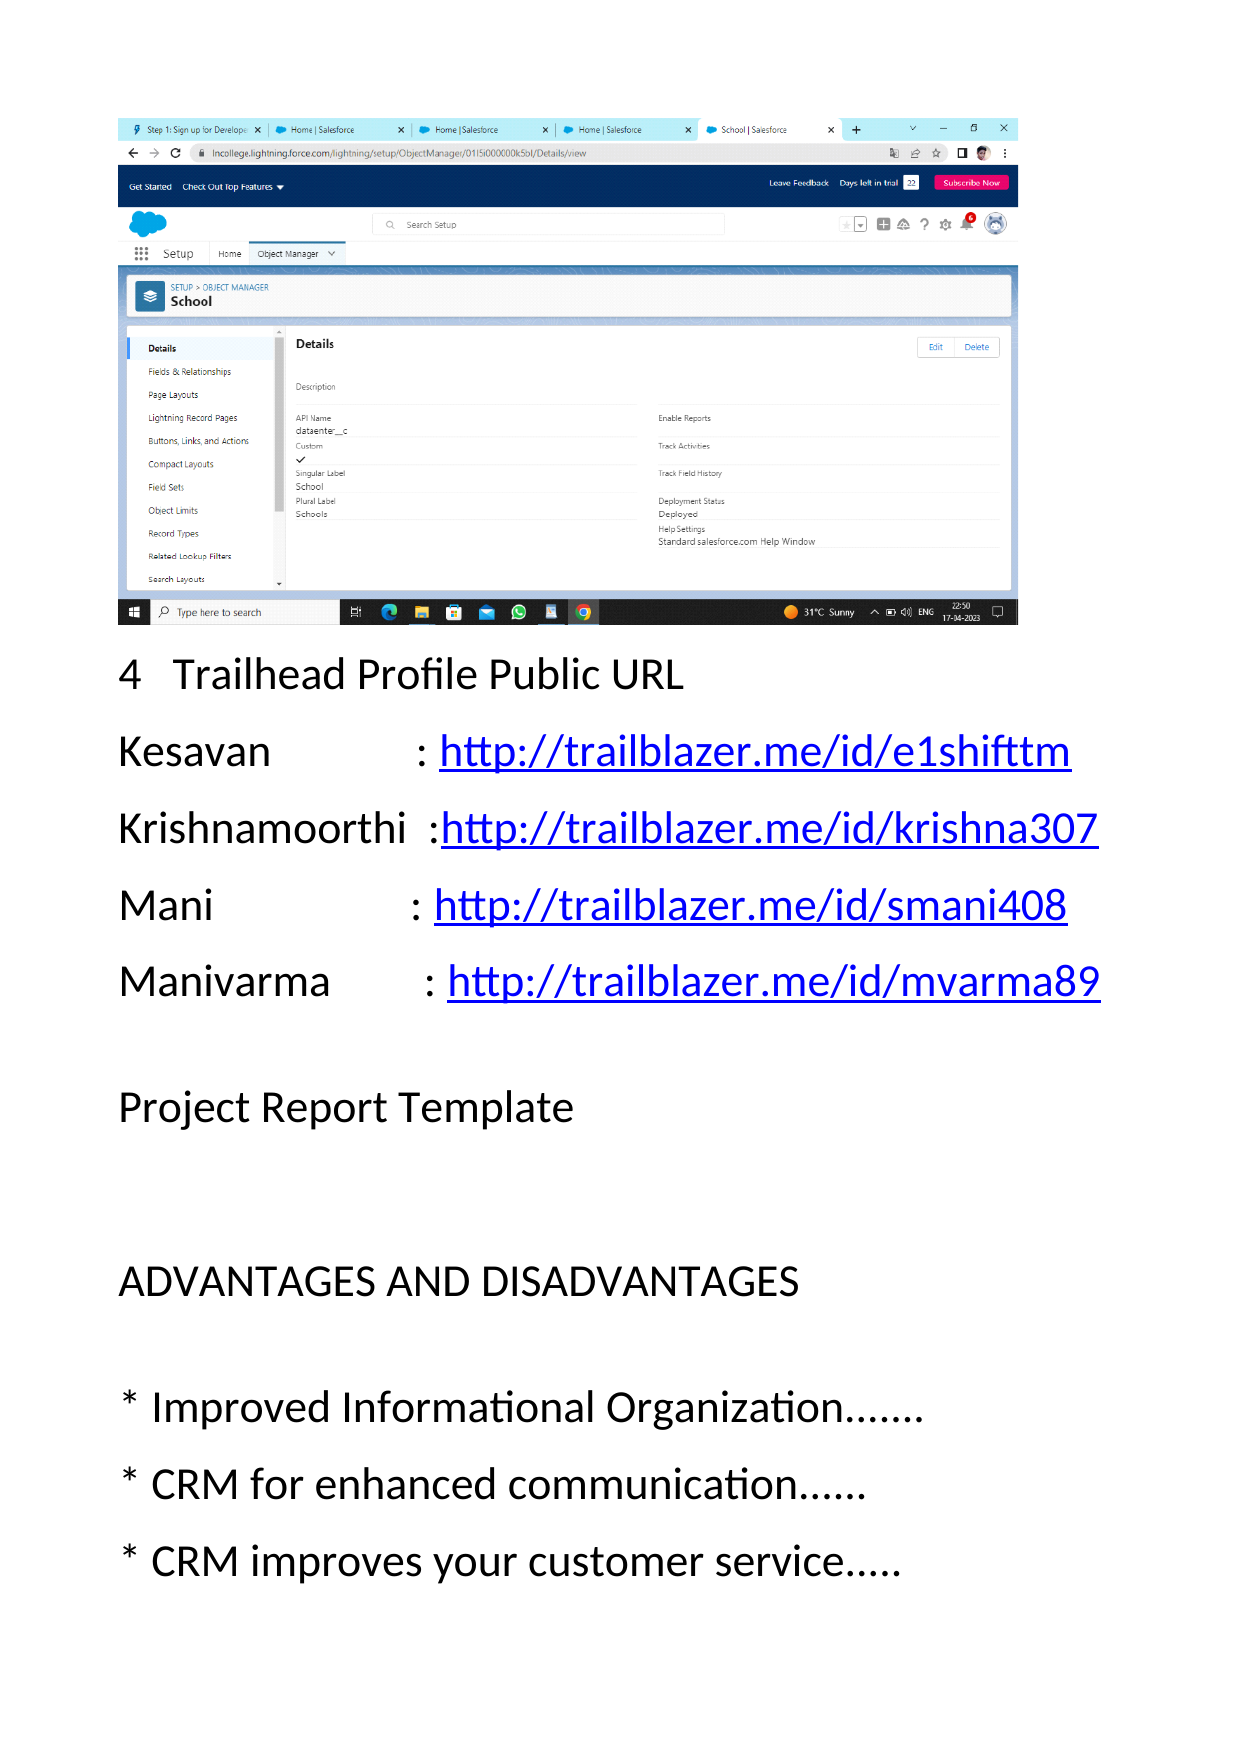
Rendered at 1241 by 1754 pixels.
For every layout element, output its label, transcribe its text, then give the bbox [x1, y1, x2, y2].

text Krishnamoorthi :http://trailblazer.me/id/krishna307 [118, 799, 1122, 855]
text * Improved Informational Organization....... [118, 1378, 1122, 1434]
text ADVANTAGES AND DISADVANTAGES [118, 1252, 1122, 1308]
text * CRM for enhanced communication...... [118, 1455, 1122, 1511]
text Kesavan : http://trailblazer.me/id/e1shifttm [118, 722, 1122, 778]
text 4 Trailhead Profile Public URL [118, 645, 1122, 701]
text Manivarma : http://trailblazer.me/id/mvarma89 [118, 952, 1122, 1008]
text Project Report Template [118, 1078, 1122, 1134]
text * CRM improves your customer service..... [118, 1532, 1122, 1587]
text Mani : http://trailblazer.me/id/smani408 [118, 876, 1122, 931]
